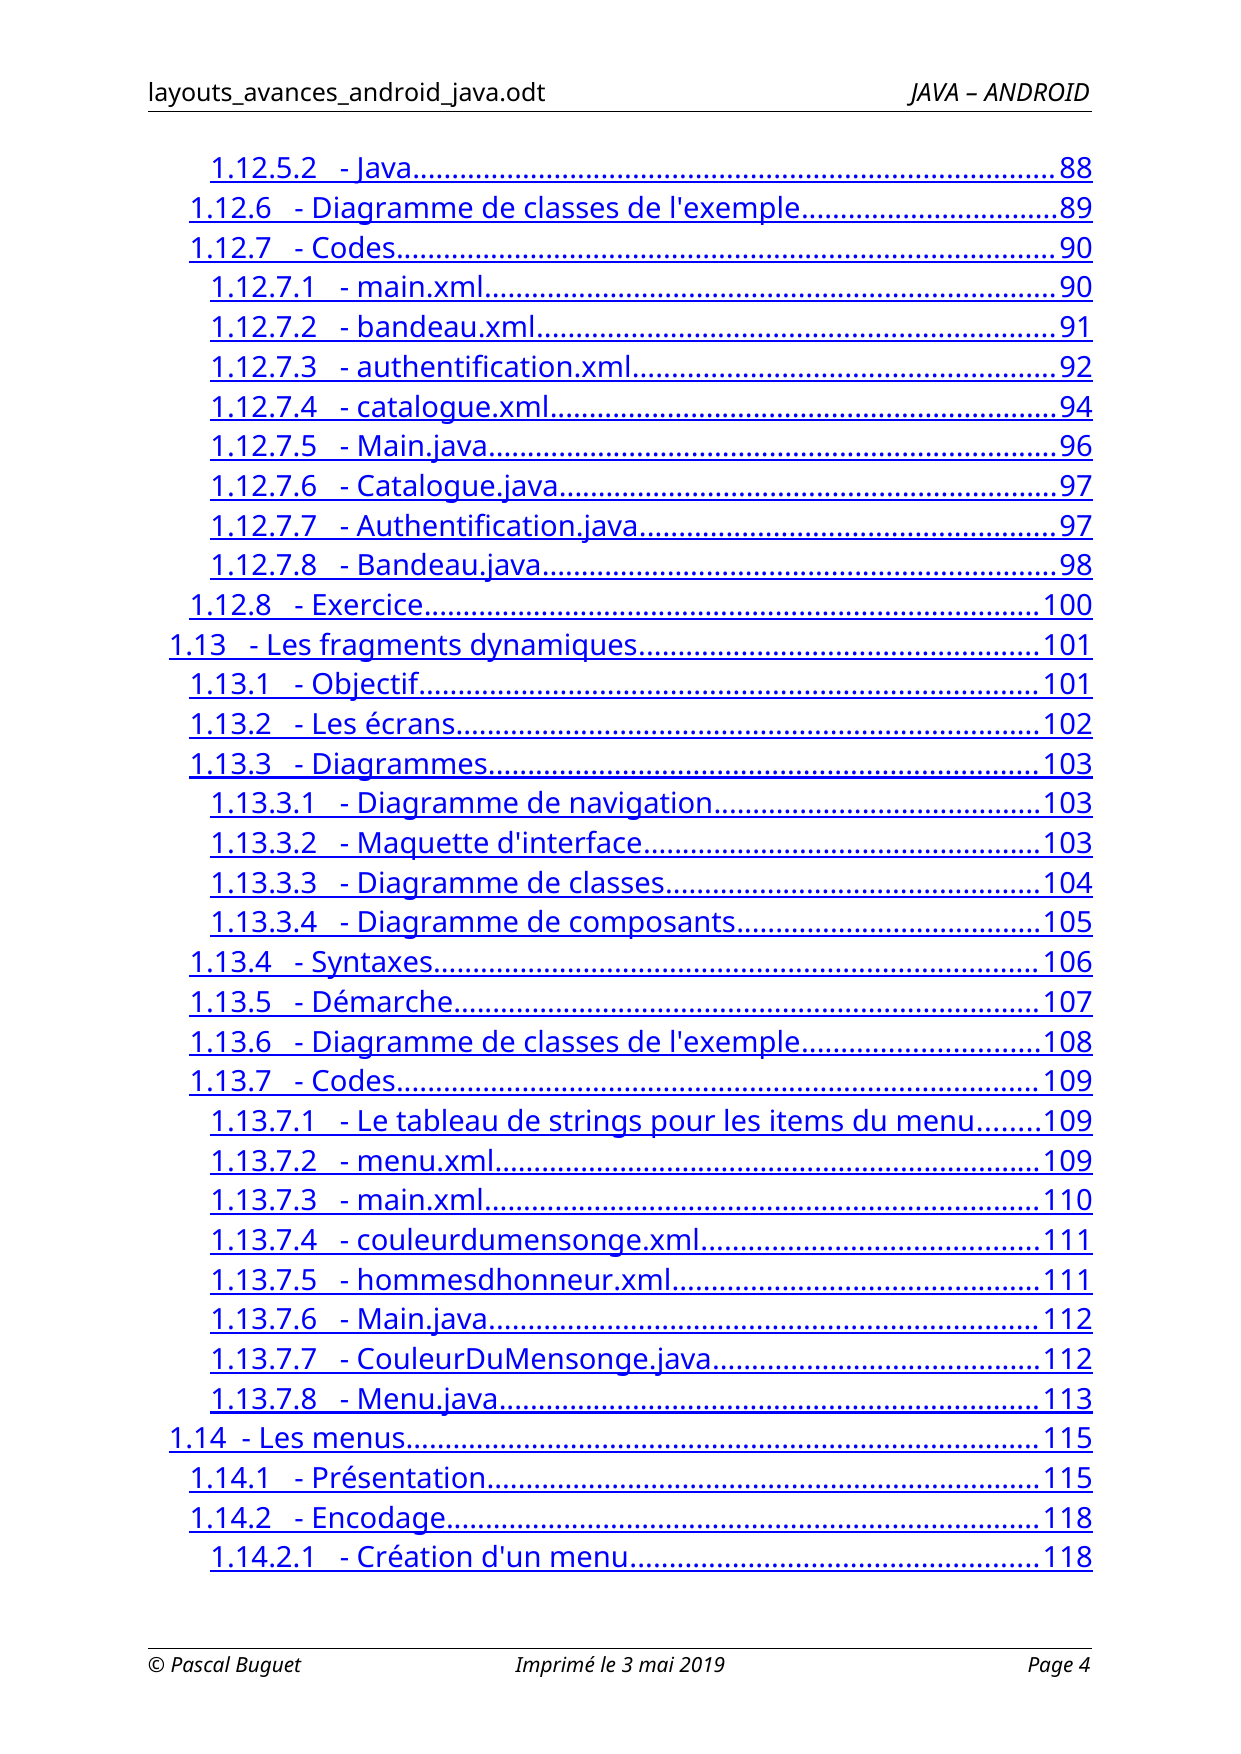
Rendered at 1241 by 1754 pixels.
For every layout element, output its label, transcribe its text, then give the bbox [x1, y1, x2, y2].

text [189, 739, 1092, 743]
text 1.13.3.2 - Maquette d'interface 103 [210, 822, 1092, 856]
text [210, 183, 1092, 187]
text [189, 263, 1092, 267]
text 1.13.3.3 - Diagramme de classes 104 [210, 862, 1092, 896]
text [210, 1255, 1092, 1259]
text [210, 1295, 1092, 1299]
text [210, 342, 1092, 346]
text 1.14 - Les menus 115 [168, 1418, 1092, 1451]
text [210, 1175, 1092, 1179]
text [210, 1215, 1092, 1219]
text [189, 1017, 1092, 1021]
text [210, 937, 1092, 941]
text [210, 540, 1092, 544]
text [210, 898, 1092, 902]
text [210, 382, 1092, 386]
text 1.13.3.1 - Diagramme de navigation 103 [210, 783, 1092, 816]
text 1.14.2.1 - Création d'un menu 118 [210, 1537, 1092, 1570]
text 1.13.6 - Diagramme de classes de l'exemple 108 [189, 1021, 1092, 1054]
text 1.12.7.4 - catalogue.xml 94 [210, 386, 1092, 419]
text [210, 1572, 1092, 1576]
text [210, 501, 1092, 505]
text [168, 659, 1092, 664]
text 1.12.7.3 - authentification.xml 92 [210, 346, 1092, 380]
text 1.12.7 - Codes 90 [189, 227, 1092, 261]
text 1.13.7.7 - CouleurDuMensonge.java 112 [210, 1338, 1092, 1372]
text 1.12.7.8 - Bandeau.java 98 [210, 544, 1092, 578]
text [210, 1414, 1092, 1418]
text 1.13.7.1 - Le tableau de strings pour les items du menu 109 [210, 1100, 1092, 1134]
text 1.12.7.2 - bandeau.xml 91 [210, 306, 1092, 340]
text 1.14.2 - Encodage 118 [189, 1497, 1092, 1531]
text 1.13.2 - Les écrans 102 [189, 703, 1092, 737]
text [189, 223, 1092, 227]
text [210, 580, 1092, 584]
text 1.13.7.4 - couleurdumensonge.xml 111 [210, 1219, 1092, 1253]
text 1.13.7.8 - Menu.java 113 [210, 1378, 1092, 1411]
text 1.12.7.6 - Catalogue.java 97 [210, 465, 1092, 499]
text 1.13.7.3 - main.xml 110 [210, 1179, 1092, 1213]
text 1.12.5.2 - Java 88 [210, 148, 1092, 181]
text 1.13.7.5 - hommesdhonneur.xml 111 [210, 1259, 1092, 1293]
text [210, 421, 1092, 426]
text 1.13.1 - Objectif 101 [189, 664, 1092, 697]
text [168, 1452, 1092, 1457]
text [189, 1533, 1092, 1537]
text 1.12.7.7 - Authentification.java 97 [210, 505, 1092, 538]
text 1.13.7.2 - menu.xml 109 [210, 1140, 1092, 1173]
text [189, 1056, 1092, 1061]
text [189, 1096, 1092, 1100]
text [189, 779, 1092, 783]
text 1.13.7.6 - Main.java 112 [210, 1299, 1092, 1332]
text [189, 620, 1092, 624]
text 1.13.4 - Syntaxes 106 [189, 941, 1092, 975]
text 1.13 - Les fragments dynamiques 101 [168, 624, 1092, 658]
text 1.14.1 - Présentation 115 [189, 1457, 1092, 1491]
text [210, 302, 1092, 306]
text [189, 977, 1092, 981]
text 1.12.8 - Exercice 100 [189, 584, 1092, 618]
text 1.13.5 - Démarche 107 [189, 981, 1092, 1015]
text [210, 818, 1092, 822]
text 1.12.7.1 - main.xml 90 [210, 267, 1092, 300]
text 1.12.7.5 - Main.java 96 [210, 426, 1092, 459]
text [210, 858, 1092, 862]
text 1.13.7 - Codes 109 [189, 1061, 1092, 1094]
text [210, 461, 1092, 465]
text [189, 1493, 1092, 1497]
text [210, 1334, 1092, 1338]
text 1.13.3 - Diagrammes 103 [189, 743, 1092, 776]
text [210, 1374, 1092, 1378]
text [210, 1136, 1092, 1140]
text 1.13.3.4 - Diagramme de composants 105 [210, 902, 1092, 935]
text [189, 699, 1092, 703]
text 1.12.6 - Diagramme de classes de l'exemple 89 [189, 187, 1092, 221]
